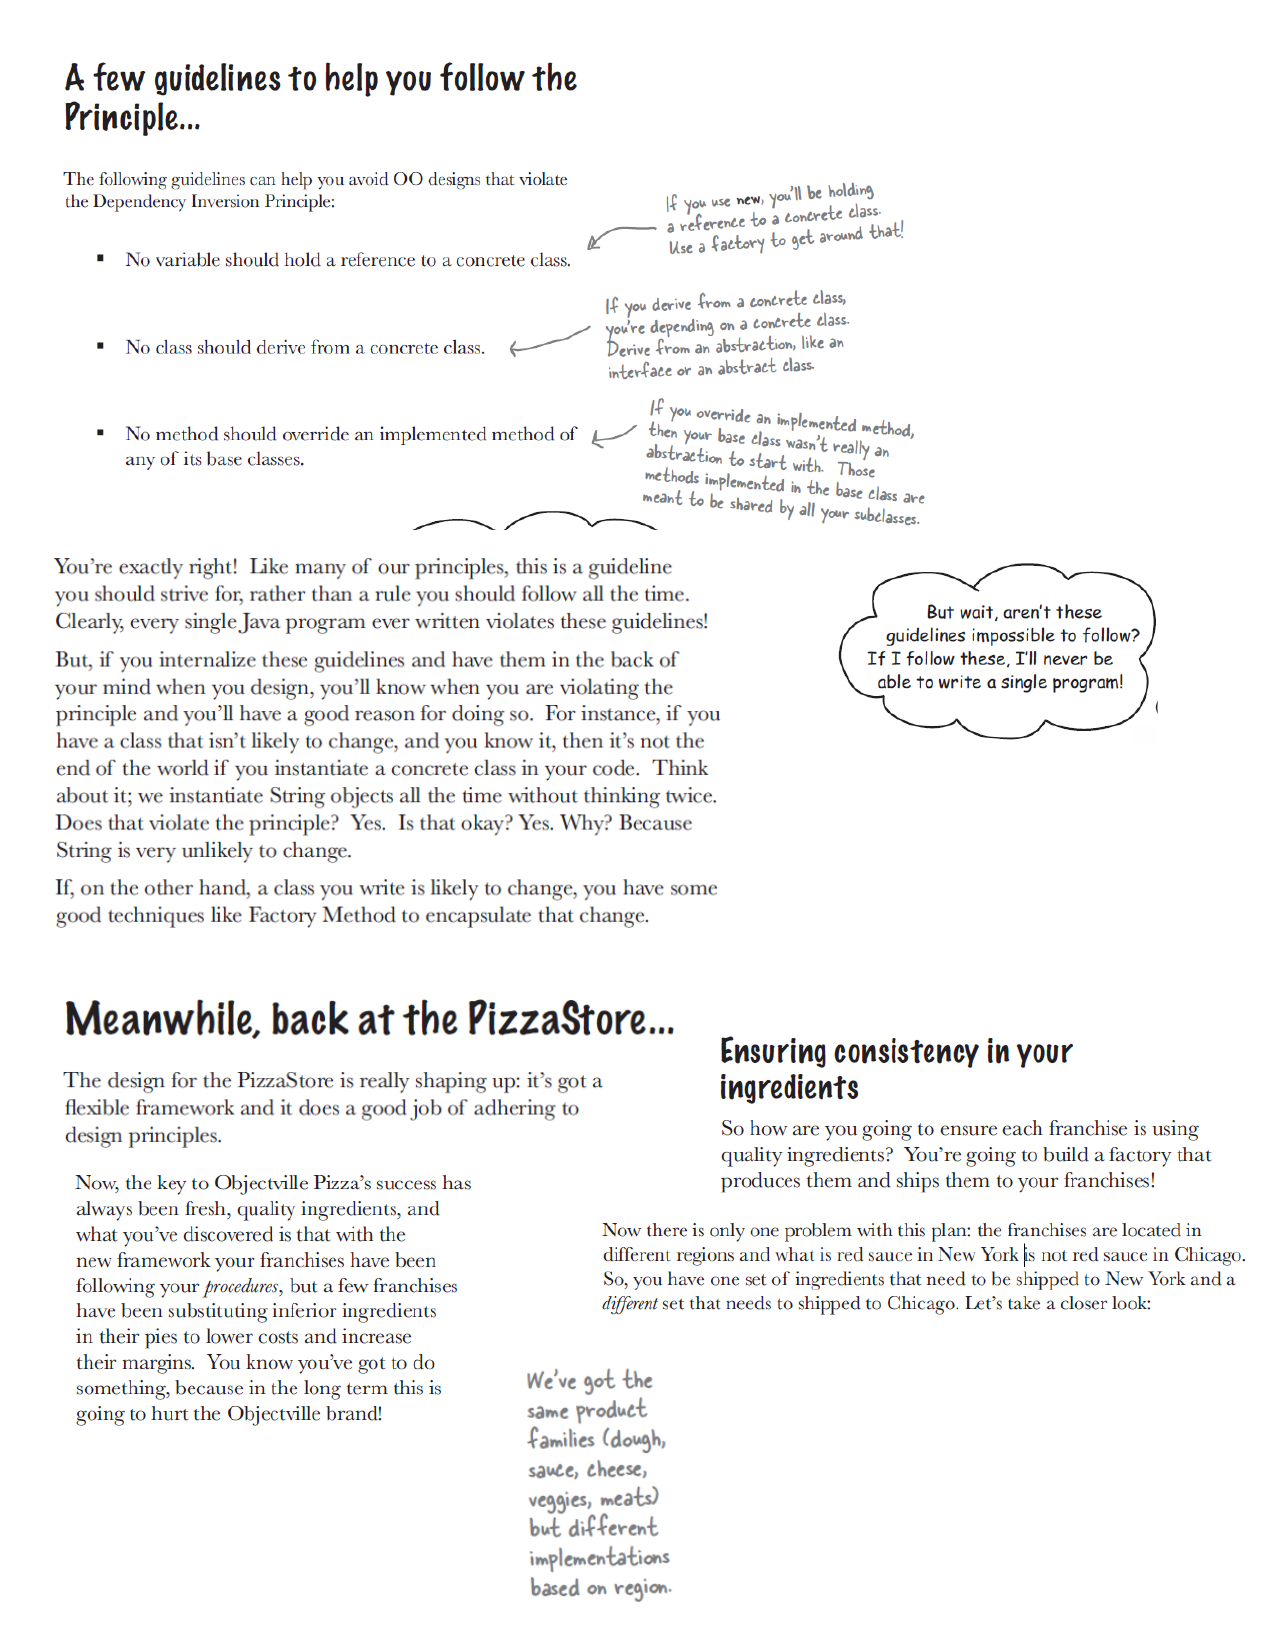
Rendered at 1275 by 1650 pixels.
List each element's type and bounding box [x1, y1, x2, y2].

picture [716, 1029, 1215, 1193]
picture [522, 1365, 680, 1605]
picture [599, 1216, 1248, 1317]
picture [71, 1166, 475, 1430]
picture [60, 992, 681, 1152]
picture [837, 560, 1158, 744]
picture [49, 549, 726, 937]
picture [58, 55, 928, 530]
